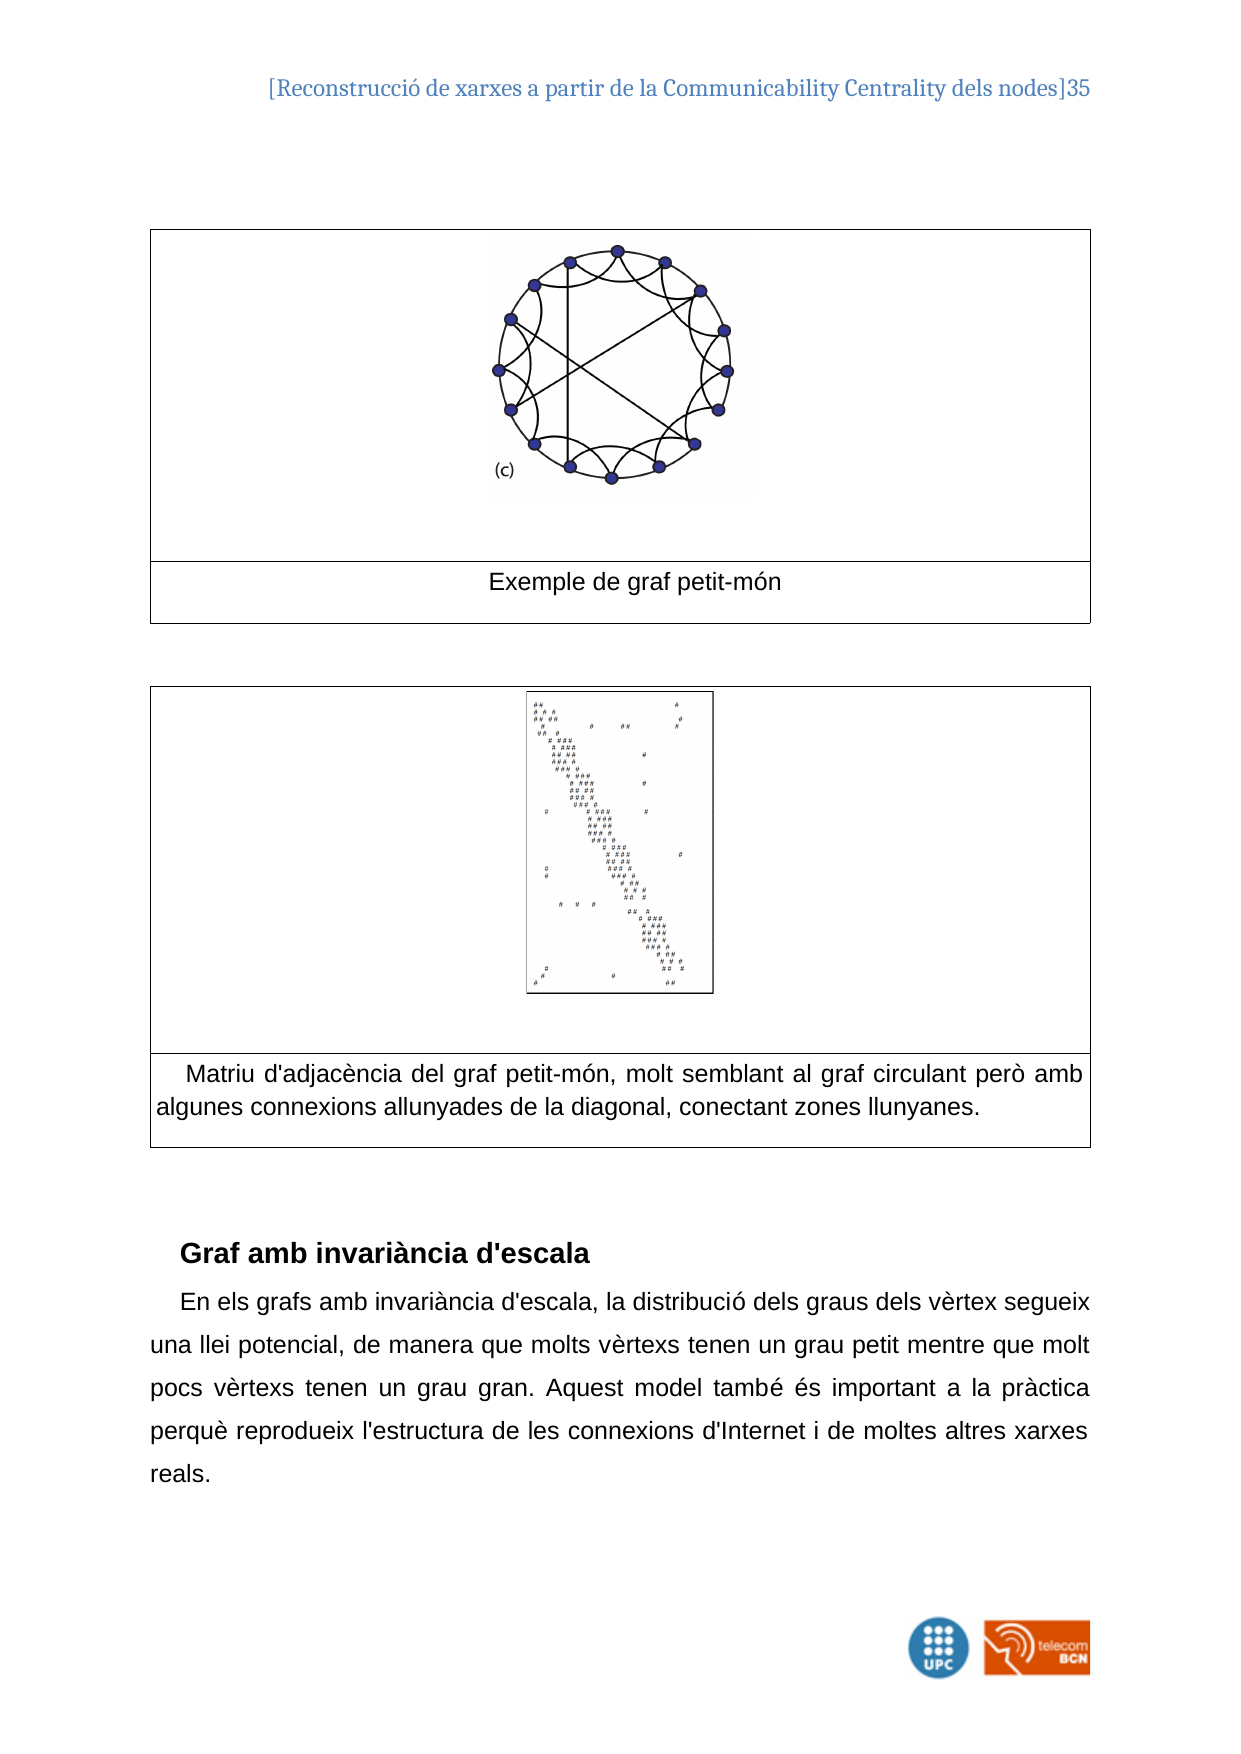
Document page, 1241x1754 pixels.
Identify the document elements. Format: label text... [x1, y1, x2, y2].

table_cell Exemple de graf petit-món [151, 562, 1090, 622]
table_cell Matriu d'adjacència del graf petit-món, molt semblant al graf circulant però amb algunes connexions allunyades de la diagonal, conectant zones llunyanes. [151, 1054, 1090, 1147]
table_header [151, 687, 1090, 993]
text En els grafs amb invariància d'escala, la distribució dels graus dels vèrtex segueix una llei potencial, de manera que molts vèrtexs tenen un grau petit mentre que molt pocs vèrtexs tenen un grau gran. Aquest model també és important a la pràctica perquè reprodueix l'estructura de les connexions d'Internet i de moltes altres xarxes reals. [150, 1287, 1090, 1488]
picture [484, 234, 756, 502]
picture [904, 1614, 1091, 1681]
table_header [151, 230, 1090, 561]
picture [526, 691, 714, 994]
subtitle Graf amb invariància d'escala [150, 1236, 1090, 1269]
table_header [151, 994, 1090, 1053]
